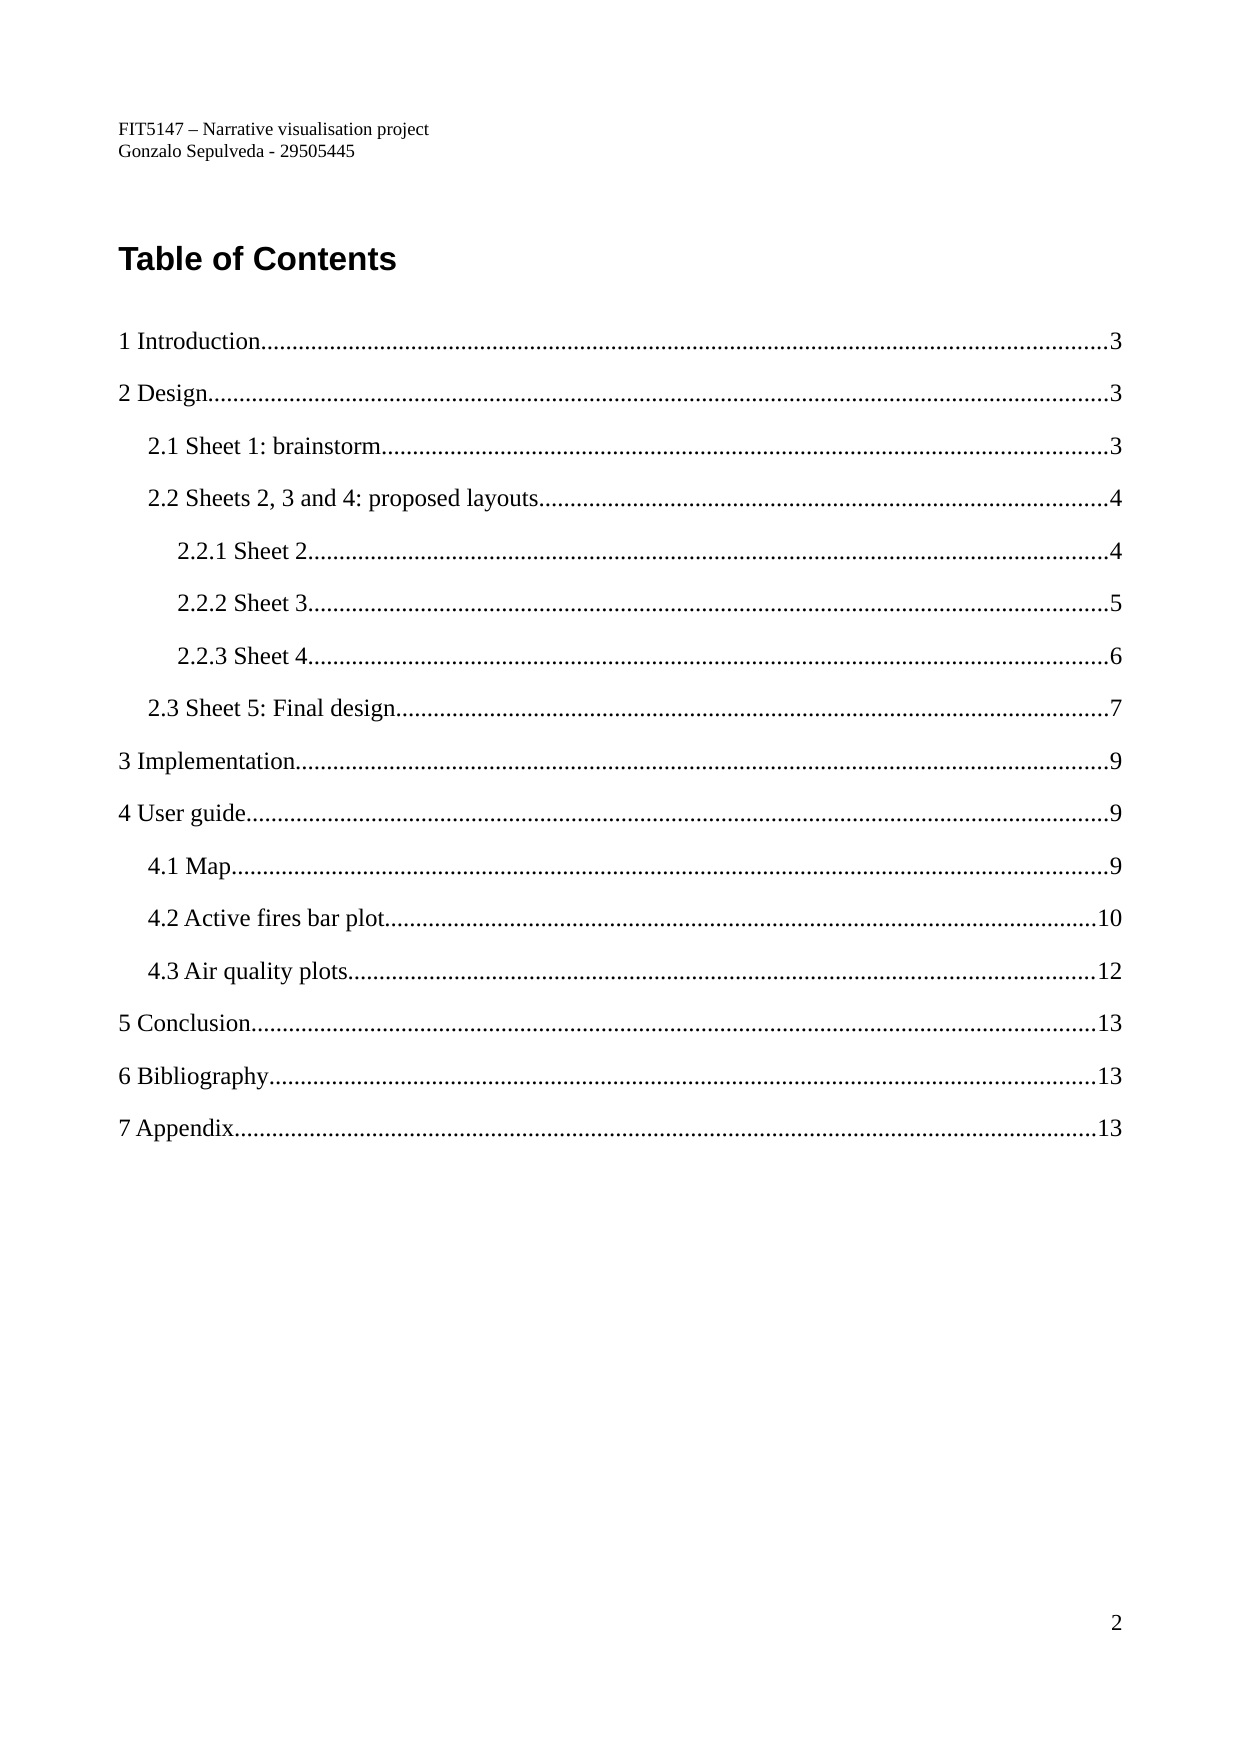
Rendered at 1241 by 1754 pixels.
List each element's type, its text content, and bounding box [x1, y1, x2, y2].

text 2.2 Sheets 2, 3 and 4: proposed layouts 4 [148, 483, 1122, 512]
text 4.2 Active fires bar plot 10 [148, 903, 1122, 932]
text 2.1 Sheet 1: brainstorm 3 [148, 431, 1122, 460]
text 2.2.2 Sheet 3 5 [177, 588, 1122, 617]
text 2.2.3 Sheet 4 6 [177, 641, 1122, 670]
subtitle Table of Contents [118, 239, 1122, 278]
text 3 Implementation 9 [118, 746, 1122, 775]
text 5 Conclusion 13 [118, 1008, 1122, 1037]
text 2.3 Sheet 5: Final design 7 [148, 693, 1122, 722]
text 6 Bibliography 13 [118, 1061, 1122, 1090]
text 4.3 Air quality plots 12 [148, 956, 1122, 985]
text 7 Appendix 13 [118, 1113, 1122, 1142]
text 1 Introduction 3 [118, 326, 1122, 355]
text 2.2.1 Sheet 2 4 [177, 536, 1122, 565]
text 4.1 Map 9 [148, 851, 1122, 880]
text 2 Design 3 [118, 378, 1122, 407]
text 4 User guide 9 [118, 798, 1122, 827]
